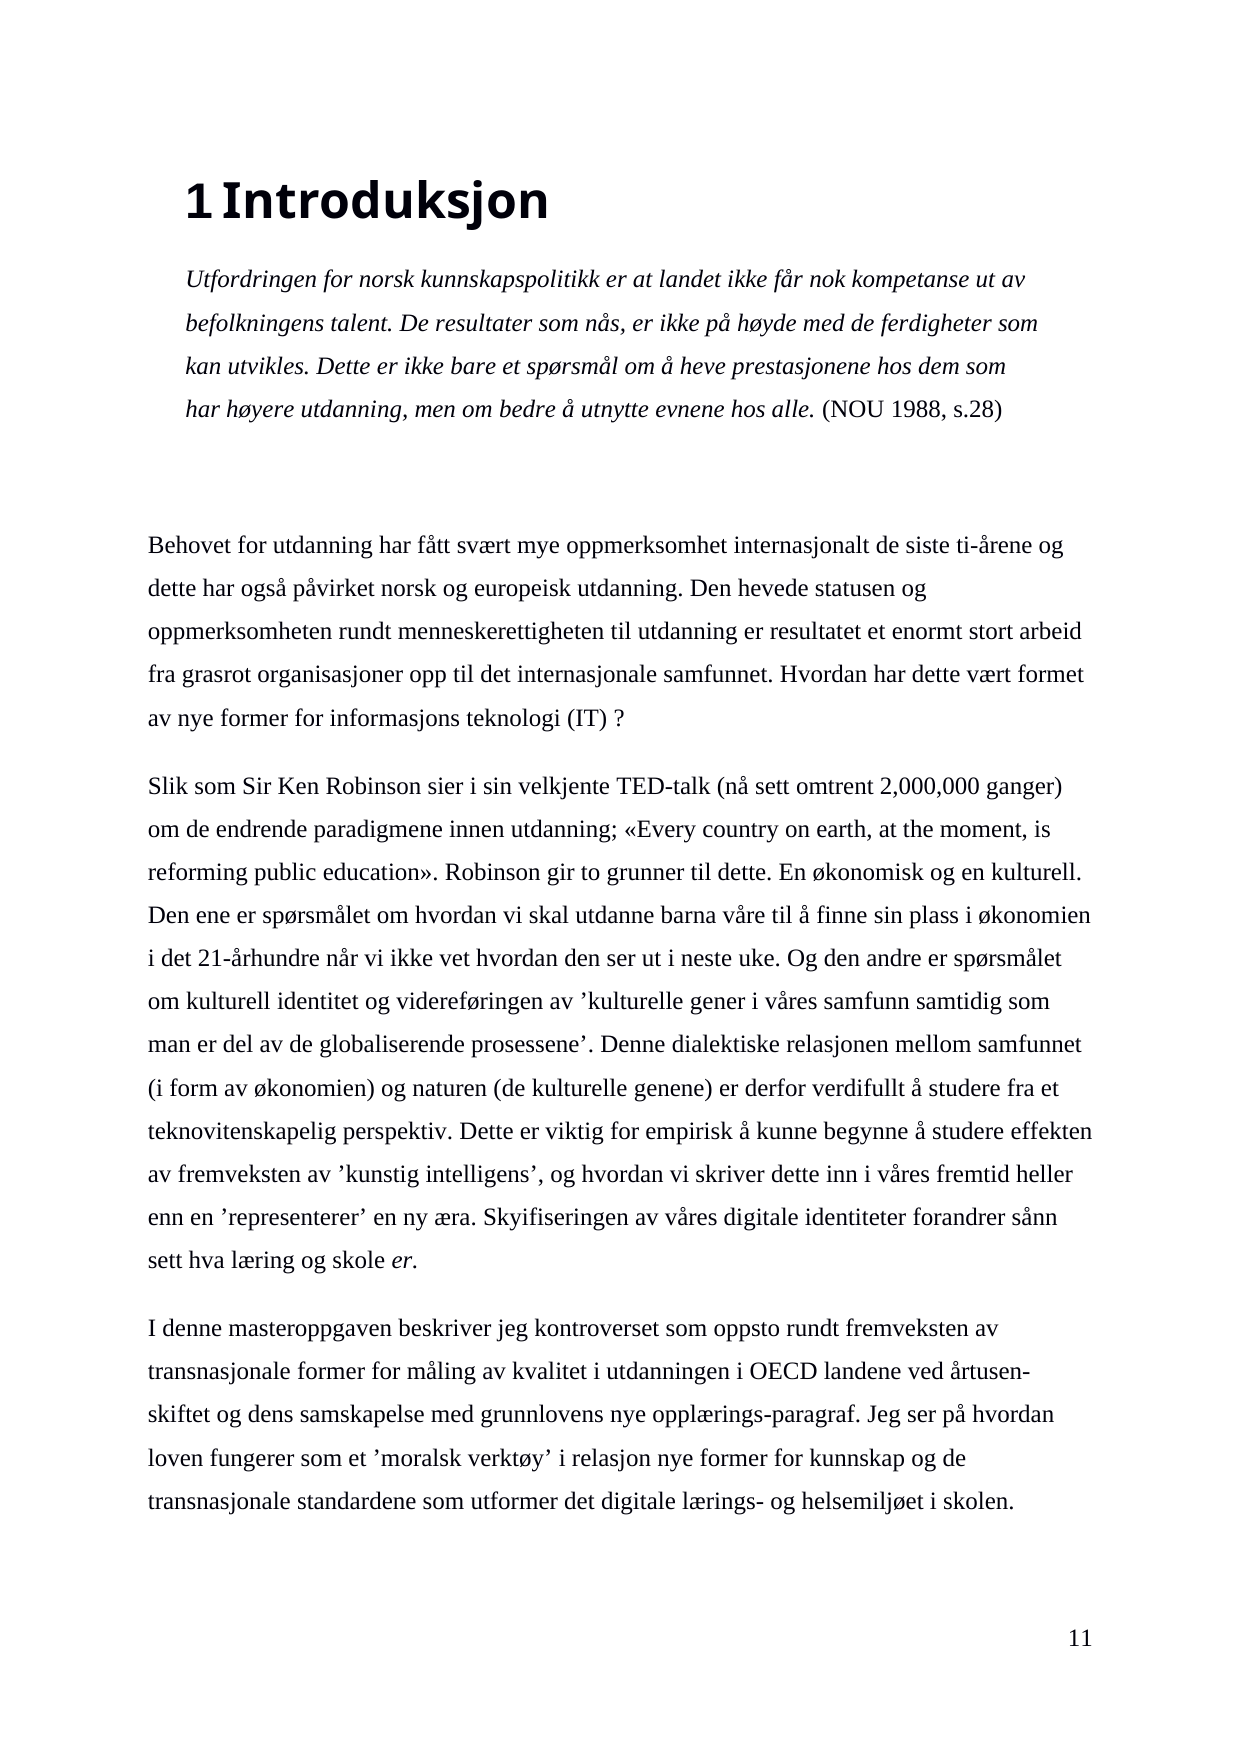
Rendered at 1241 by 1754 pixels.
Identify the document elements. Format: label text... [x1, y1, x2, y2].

subtitle Introduksjon [185, 165, 1092, 233]
text Behovet for utdanning har fått svært mye oppmerksomhet internasjonalt de siste ti-årene og dette har også påvirket norsk og europeisk utdanning. Den hevede statusen og oppmerksomheten rundt menneskerettigheten til utdanning er resultatet et enormt stort arbeid fra grasrot organisasjoner opp til det internasjonale samfunnet. Hvordan har dette vært formet av nye former for informasjons teknologi (IT) ? [148, 530, 1092, 731]
text Utfordringen for norsk kunnskapspolitikk er at landet ikke får nok kompetanse ut av befolkningens talent. De resultater som nås, er ikke på høyde med de ferdigheter som kan utvikles. Dette er ikke bare et spørsmål om å heve prestasjonene hos dem som har høyere utdanning, men om bedre å utnytte evnene hos alle. (NOU 1988, s.28) [185, 264, 1046, 423]
text I denne masteroppgaven beskriver jeg kontroverset som oppsto rundt fremveksten av transnasjonale former for måling av kvalitet i utdanningen i OECD landene ved årtusen-skiftet og dens samskapelse med grunnlovens nye opplærings-paragraf. Jeg ser på hvordan loven fungerer som et ’moralsk verktøy’ i relasjon nye former for kunnskap og de transnasjonale standardene som utformer det digitale lærings- og helsemiljøet i skolen. [148, 1313, 1092, 1514]
text Slik som Sir Ken Robinson sier i sin velkjente TED-talk (nå sett omtrent 2,000,000 ganger) om de endrende paradigmene innen utdanning; «Every country on earth, at the moment, is reforming public education». Robinson gir to grunner til dette. En økonomisk og en kulturell. Den ene er spørsmålet om hvordan vi skal utdanne barna våre til å finne sin plass i økonomien i det 21-århundre når vi ikke vet hvordan den ser ut i neste uke. Og den andre er spørsmålet om kulturell identitet og videreføringen av ’kulturelle gener i våres samfunn samtidig som man er del av de globaliserende prosessene’. Denne dialektiske relasjonen mellom samfunnet (i form av økonomien) og naturen (de kulturelle genene) er derfor verdifullt å studere fra et teknovitenskapelig perspektiv. Dette er viktig for empirisk å kunne begynne å studere effekten av fremveksten av ’kunstig intelligens’, og hvordan vi skriver dette inn i våres fremtid heller enn en ’representerer’ en ny æra. Skyifiseringen av våres digitale identiteter forandrer sånn sett hva læring og skole er. [148, 771, 1092, 1274]
